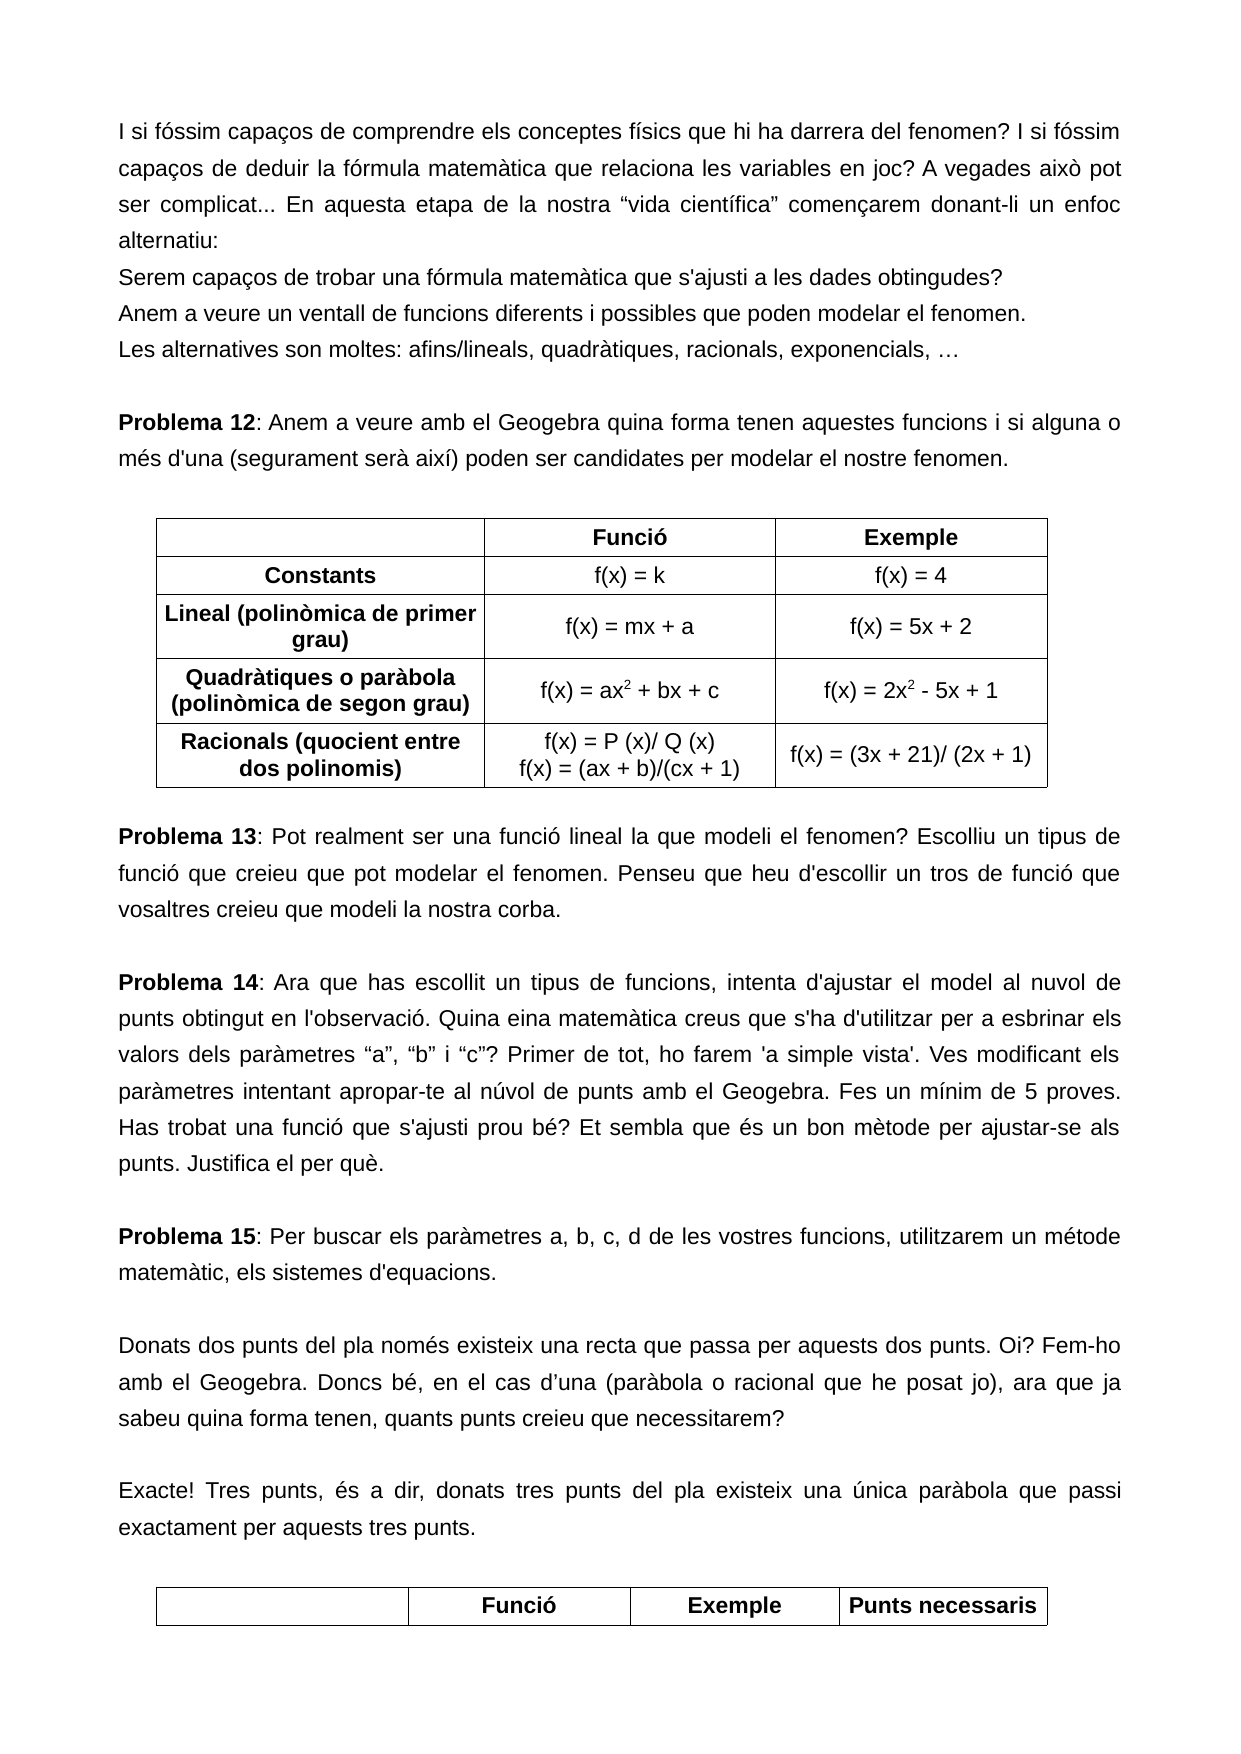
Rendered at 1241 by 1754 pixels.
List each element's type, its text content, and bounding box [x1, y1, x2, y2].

text I si fóssim capaços de comprendre els conceptes físics que hi ha darrera del fenomen? I si fóssim capaços de deduir la fórmula matemàtica que relaciona les variables en joc? A vegades això pot ser complicat... En aquesta etapa de la nostra “vida científica” començarem donant-li un enfoc alternatiu: [118, 118, 1122, 253]
table_cell f(x) = 2x2 - 5x + 1 [776, 659, 1047, 722]
text Donats dos punts del pla només existeix una recta que passa per aquests dos punts. Oi? Fem-ho amb el Geogebra. Doncs bé, en el cas d’una (paràbola o racional que he posat jo), ara que ja sabeu quina forma tenen, quants punts creieu que necessitarem? [118, 1332, 1122, 1431]
text Problema 12: Anem a veure amb el Geogebra quina forma tenen aquestes funcions i si alguna o més d'una (segurament serà així) poden ser candidates per modelar el nostre fenomen. [118, 409, 1122, 472]
text Serem capaços de trobar una fórmula matemàtica que s'ajusti a les dades obtingudes? [118, 263, 1122, 290]
table_header Exemple [776, 519, 1047, 556]
table_header Funció [409, 1588, 630, 1624]
table_cell f(x) = 5x + 2 [776, 595, 1047, 658]
table_cell Quadràtiques o paràbola (polinòmica de segon grau) [157, 659, 484, 722]
table_cell Racionals (quocient entre dos polinomis) [157, 724, 484, 787]
table_cell Constants [157, 557, 484, 594]
table_header Exemple [631, 1588, 839, 1624]
table_cell f(x) = k [485, 557, 775, 594]
table_header [157, 1588, 408, 1624]
table_header Funció [485, 519, 775, 556]
text Exacte! Tres punts, és a dir, donats tres punts del pla existeix una única paràbola que passi exactament per aquests tres punts. [118, 1477, 1122, 1540]
table_header [157, 519, 484, 556]
table_cell Lineal (polinòmica de primer grau) [157, 595, 484, 658]
table_cell f(x) = ax2 + bx + c [485, 659, 775, 722]
text Problema 13: Pot realment ser una funció lineal la que modeli el fenomen? Escolliu un tipus de funció que creieu que pot modelar el fenomen. Penseu que heu d'escollir un tros de funció que vosaltres creieu que modeli la nostra corba. [118, 823, 1122, 922]
text Anem a veure un ventall de funcions diferents i possibles que poden modelar el fenomen. [118, 300, 1122, 326]
table_cell f(x) = mx + a [485, 595, 775, 658]
text Problema 14: Ara que has escollit un tipus de funcions, intenta d'ajustar el model al nuvol de punts obtingut en l'observació. Quina eina matemàtica creus que s'ha d'utilitzar per a esbrinar els valors dels paràmetres “a”, “b” i “c”? Primer de tot, ho farem 'a simple vista'. Ves modificant els paràmetres intentant apropar-te al núvol de punts amb el Geogebra. Fes un mínim de 5 proves. Has trobat una funció que s'ajusti prou bé? Et sembla que és un bon mètode per ajustar-se als punts. Justifica el per què. [118, 968, 1122, 1177]
table_cell f(x) = 4 [776, 557, 1047, 594]
text Les alternatives son moltes: afins/lineals, quadràtiques, racionals, exponencials, … [118, 336, 1122, 363]
table_cell f(x) = P (x)/ Q (x) f(x) = (ax + b)/(cx + 1) [485, 724, 775, 787]
text Problema 15: Per buscar els paràmetres a, b, c, d de les vostres funcions, utilitzarem un métode matemàtic, els sistemes d'equacions. [118, 1223, 1122, 1286]
table_header Punts necessaris [840, 1588, 1047, 1624]
table_cell f(x) = (3x + 21)/ (2x + 1) [776, 724, 1047, 787]
